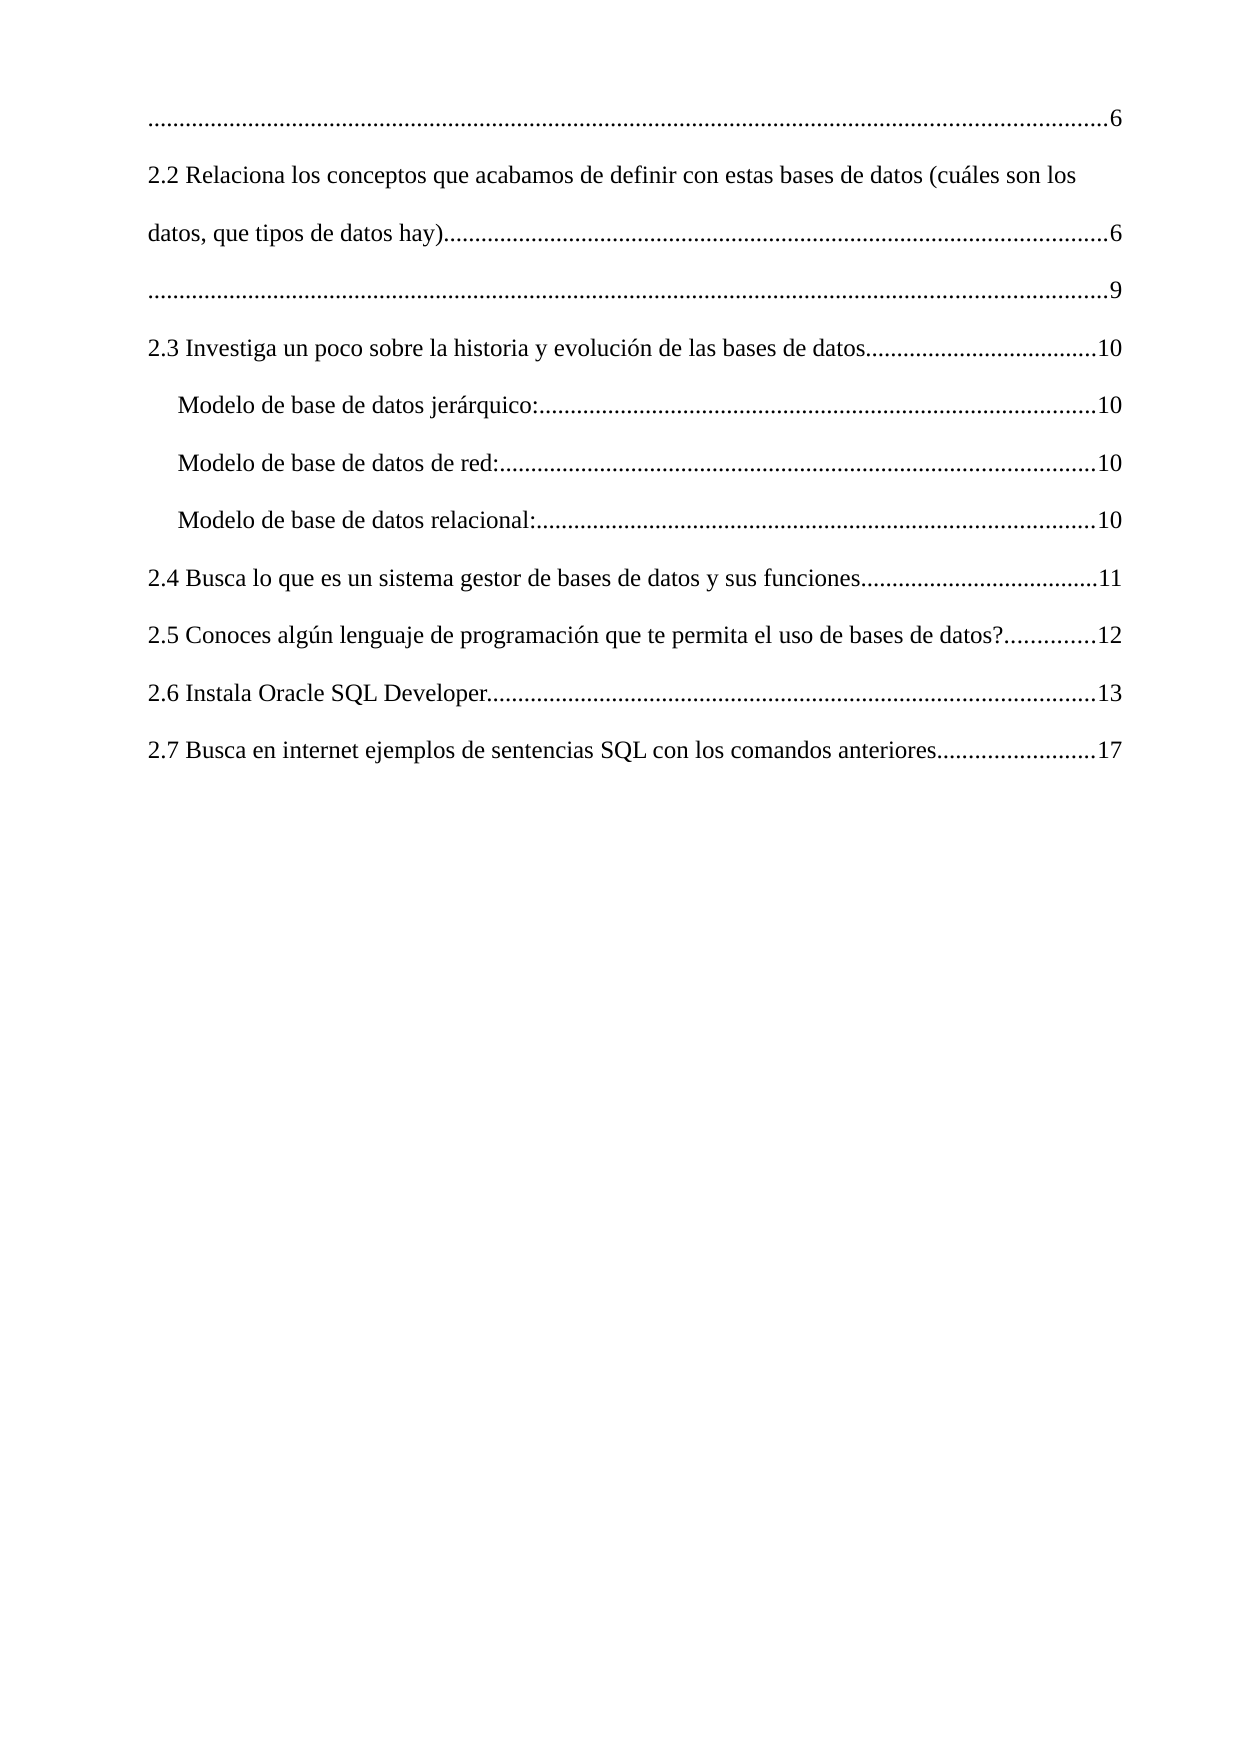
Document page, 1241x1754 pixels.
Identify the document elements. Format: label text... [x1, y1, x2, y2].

text 9 [148, 276, 1122, 304]
text 6 [148, 103, 1122, 132]
text Modelo de base de datos relacional: 10 [177, 506, 1122, 534]
text 2.2 Relaciona los conceptos que acabamos de definir con estas bases de datos (cuáles son los datos, que tipos de datos hay) 6 [148, 161, 1122, 247]
text Modelo de base de datos jerárquico: 10 [177, 391, 1122, 419]
text 2.7 Busca en internet ejemplos de sentencias SQL con los comandos anteriores 17 [148, 736, 1122, 764]
text 2.3 Investiga un poco sobre la historia y evolución de las bases de datos. 10 [148, 333, 1122, 362]
text Modelo de base de datos de red: 10 [177, 448, 1122, 477]
text 2.6 Instala Oracle SQL Developer. 13 [148, 678, 1122, 707]
text 2.4 Busca lo que es un sistema gestor de bases de datos y sus funciones. 11 [148, 563, 1122, 592]
text 2.5 Conoces algún lenguaje de programación que te permita el uso de bases de datos? 12 [148, 621, 1122, 649]
